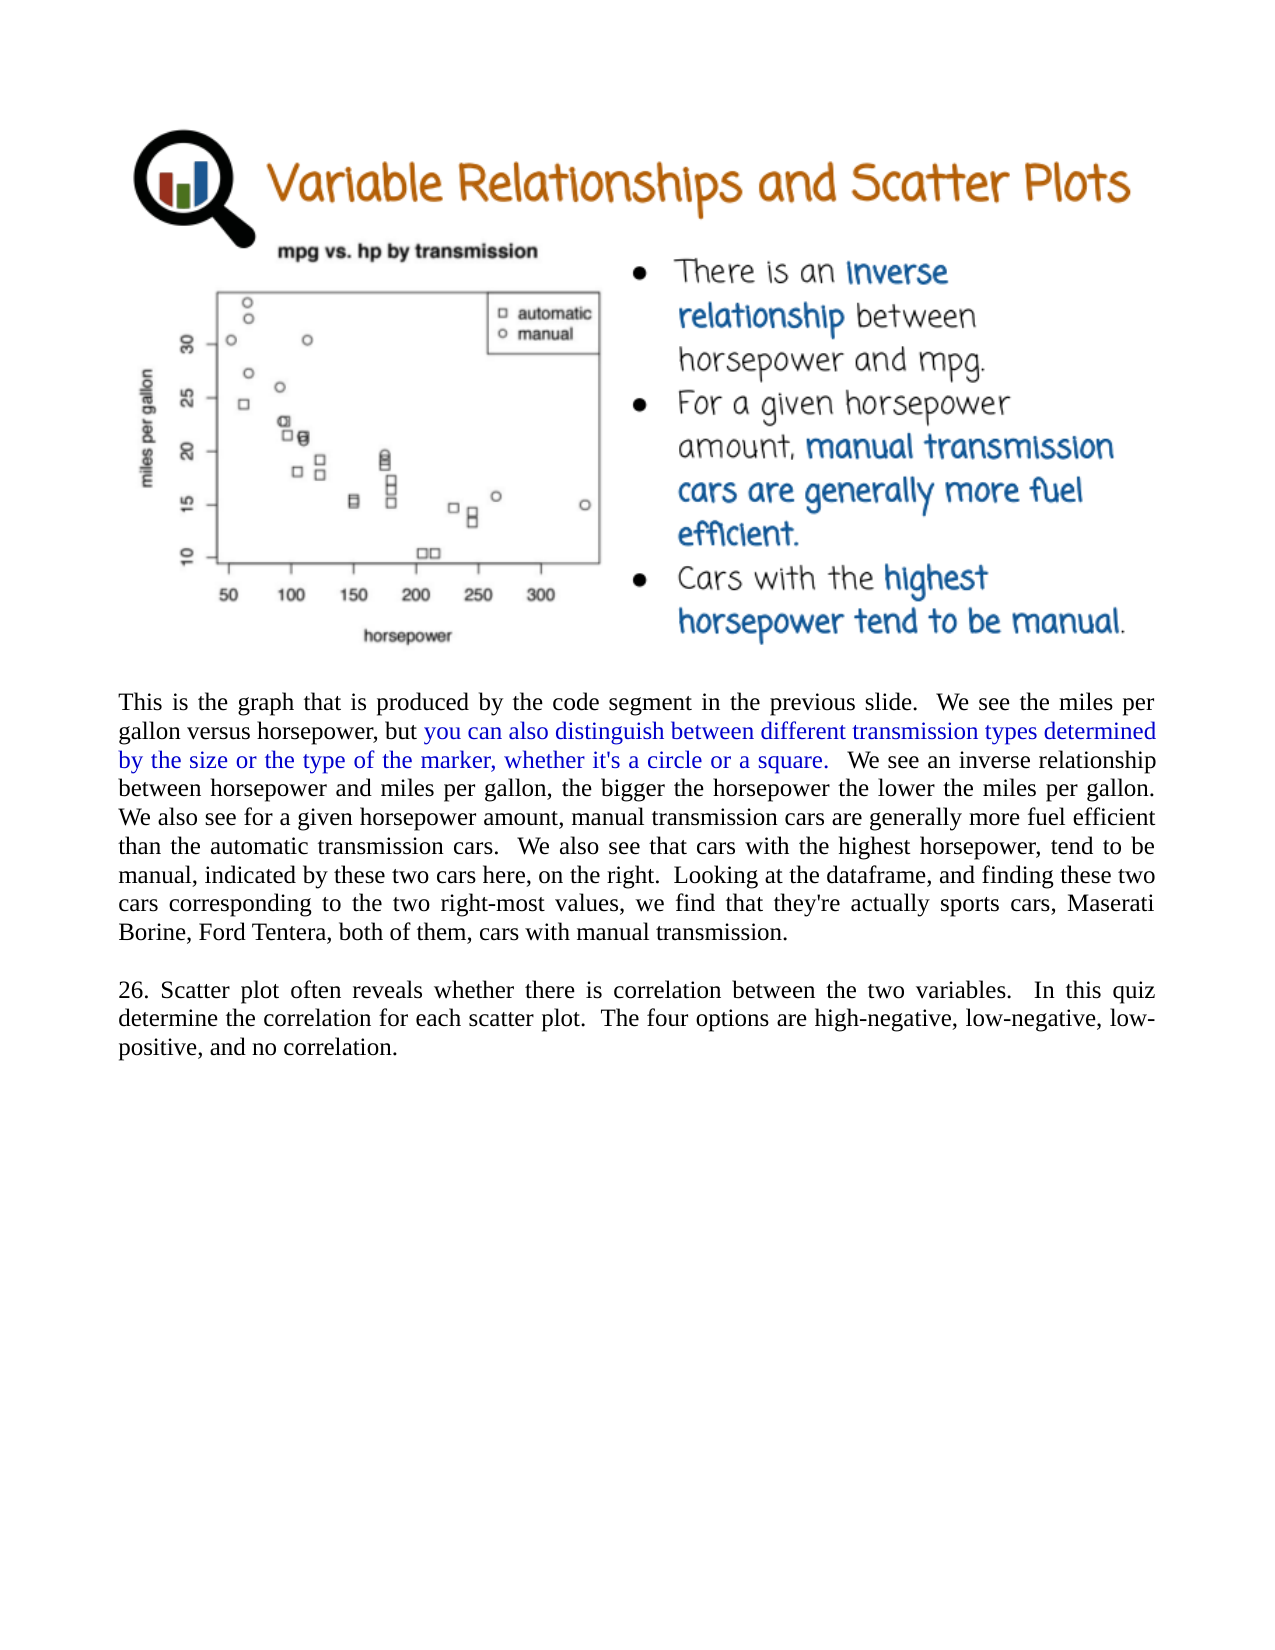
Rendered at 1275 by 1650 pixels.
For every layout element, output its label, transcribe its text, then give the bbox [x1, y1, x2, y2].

picture [118, 118, 1157, 659]
text 26. Scatter plot often reveals whether there is correlation between the two variables. In this quiz determine the correlation for each scatter plot. The four options are high-negative, low-negative, low-positive, and no correlation. [118, 975, 1157, 1061]
text This is the graph that is produced by the code segment in the previous slide. We see the miles per gallon versus horsepower, but you can also distinguish between different transmission types determined by the size or the type of the marker, whether it's a circle or a square. We see an inverse relationship between horsepower and miles per gallon, the bigger the horsepower the lower the miles per gallon. We also see for a given horsepower amount, manual transmission cars are generally more fuel efficient than the automatic transmission cars. We also see that cars with the highest horsepower, tend to be manual, indicated by these two cars here, on the right. Looking at the dataframe, and finding these two cars corresponding to the two right-most values, we find that they're actually sports cars, Maserati Borine, Ford Tentera, both of them, cars with manual transmission. [118, 687, 1157, 946]
